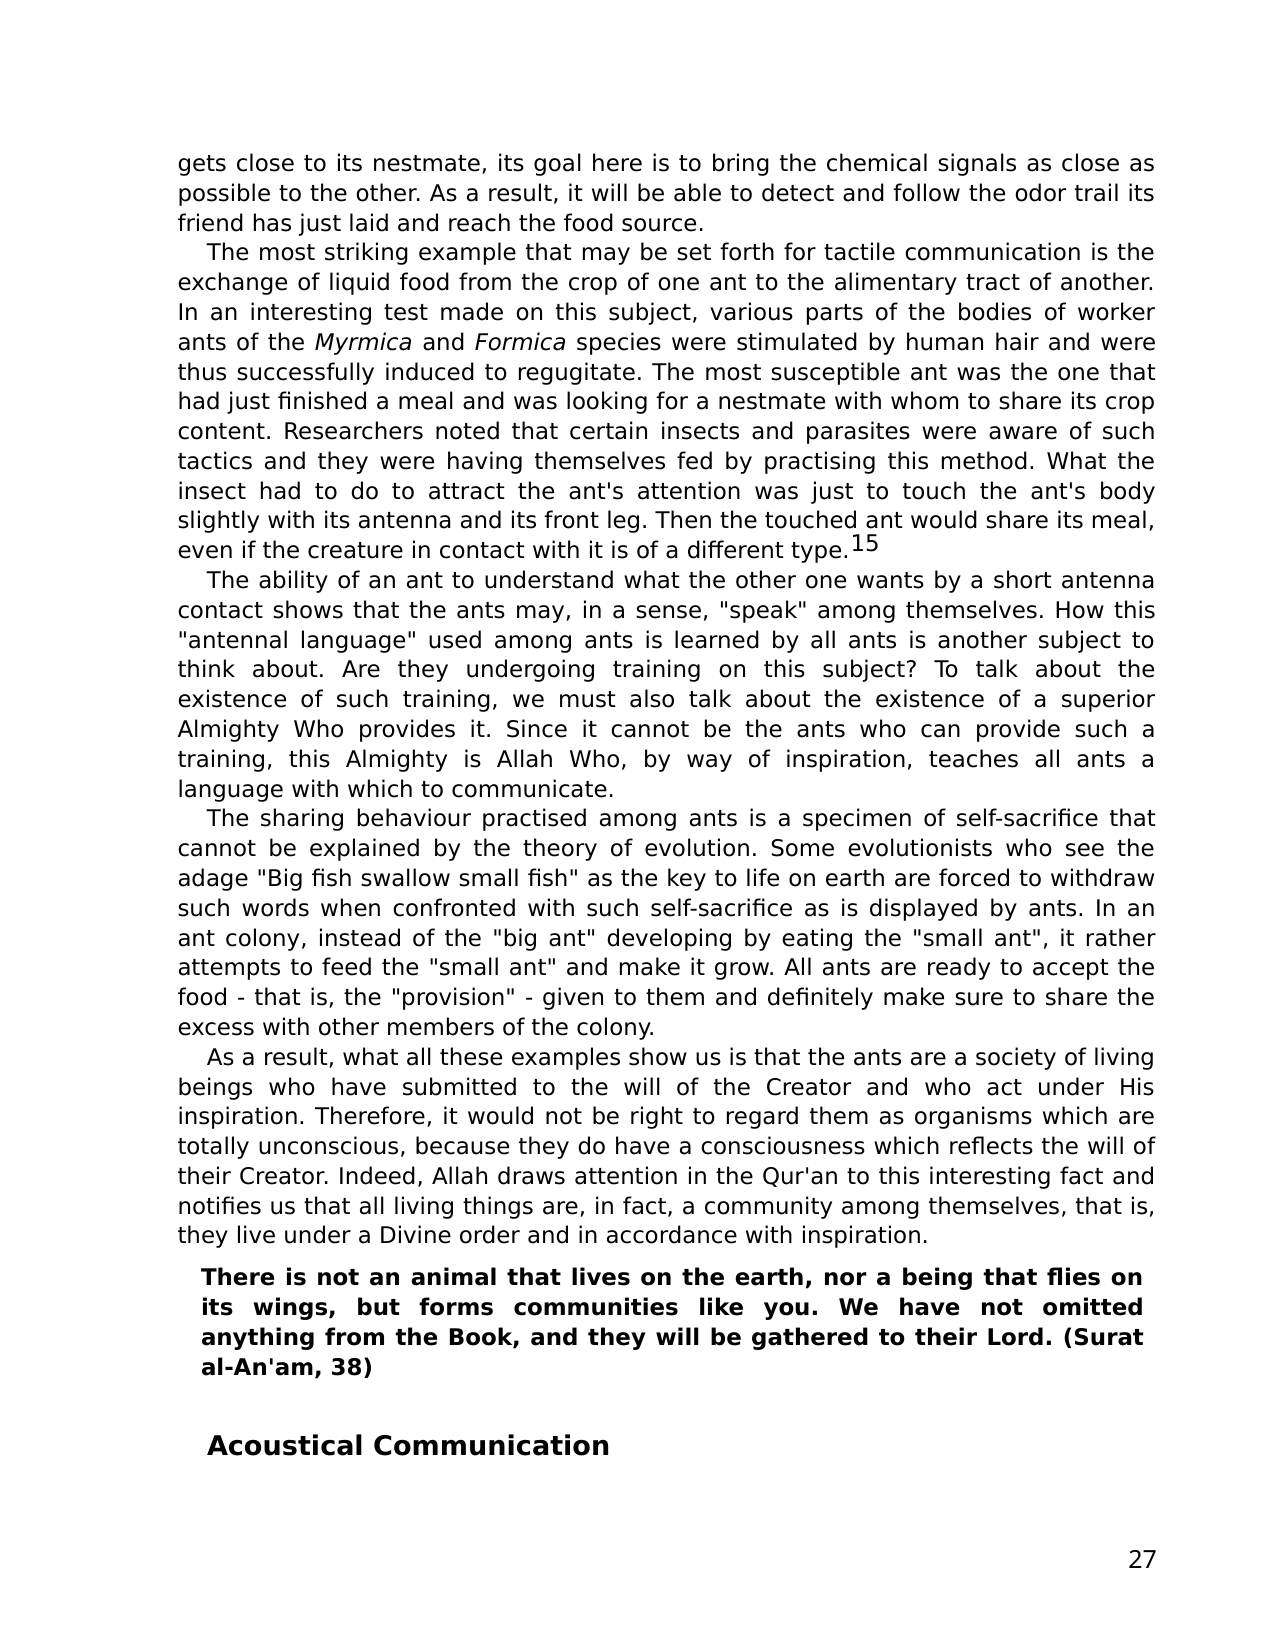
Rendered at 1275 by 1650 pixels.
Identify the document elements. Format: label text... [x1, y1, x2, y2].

text The ability of an ant to understand what the other one wants by a short antenna contact shows that the ants may, in a sense, "speak" among themselves. How this "antennal language" used among ants is learned by all ants is another subject to think about. Are they undergoing training on this subject? To talk about the existence of such training, we must also talk about the existence of a superior Almighty Who provides it. Since it cannot be the ants who can provide such a training, this Almighty is Allah Who, by way of inspiration, teaches all ants a language with which to communicate. [177, 565, 1157, 803]
text Acoustical Communication [177, 1430, 1157, 1462]
text The sharing behaviour practised among ants is a specimen of self-sacrifice that cannot be explained by the theory of evolution. Some evolutionists who see the adage "Big fish swallow small fish" as the key to life on earth are forced to withdraw such words when confronted with such self-sacrifice as is displayed by ants. In an ant colony, instead of the "big ant" developing by eating the "small ant", it rather attempts to feed the "small ant" and make it grow. All ants are ready to accept the food - that is, the "provision" - given to them and definitely make sure to share the excess with other members of the colony. [177, 803, 1157, 1041]
text As a result, what all these examples show us is that the ants are a society of living beings who have submitted to the will of the Creator and who act under His inspiration. Therefore, it would not be right to regard them as organisms which are totally unconscious, because they do have a consciousness which reflects the will of their Creator. Indeed, Allah draws attention in the Qur'an to this interesting fact and notifies us that all living things are, in fact, a community among themselves, that is, they live under a Divine order and in accordance with inspiration. [177, 1041, 1157, 1250]
text The most striking example that may be set forth for tactile communication is the exchange of liquid food from the crop of one ant to the alimentary tract of another. In an interesting test made on this subject, various parts of the bodies of worker ants of the Myrmica and Formica species were stimulated by human hair and were thus successfully induced to regugitate. The most susceptible ant was the one that had just finished a meal and was looking for a nestmate with whom to share its crop content. Researchers noted that certain insects and parasites were aware of such tactics and they were having themselves fed by practising this method. What the insect had to do to attract the ant's attention was just to touch the ant's body slightly with its antenna and its front leg. Then the touched ant would share its meal, even if the creature in contact with it is of a different type.15 [177, 237, 1157, 565]
text There is not an animal that lives on the earth, nor a being that flies on its wings, but forms communities like you. We have not omitted anything from the Book, and they will be gathered to their Lord. (Surat al-An'am, 38) [201, 1262, 1145, 1381]
text gets close to its nestmate, its goal here is to bring the chemical signals as close as possible to the other. As a result, it will be able to detect and follow the odor trail its friend has just laid and reach the food source. [177, 148, 1157, 237]
